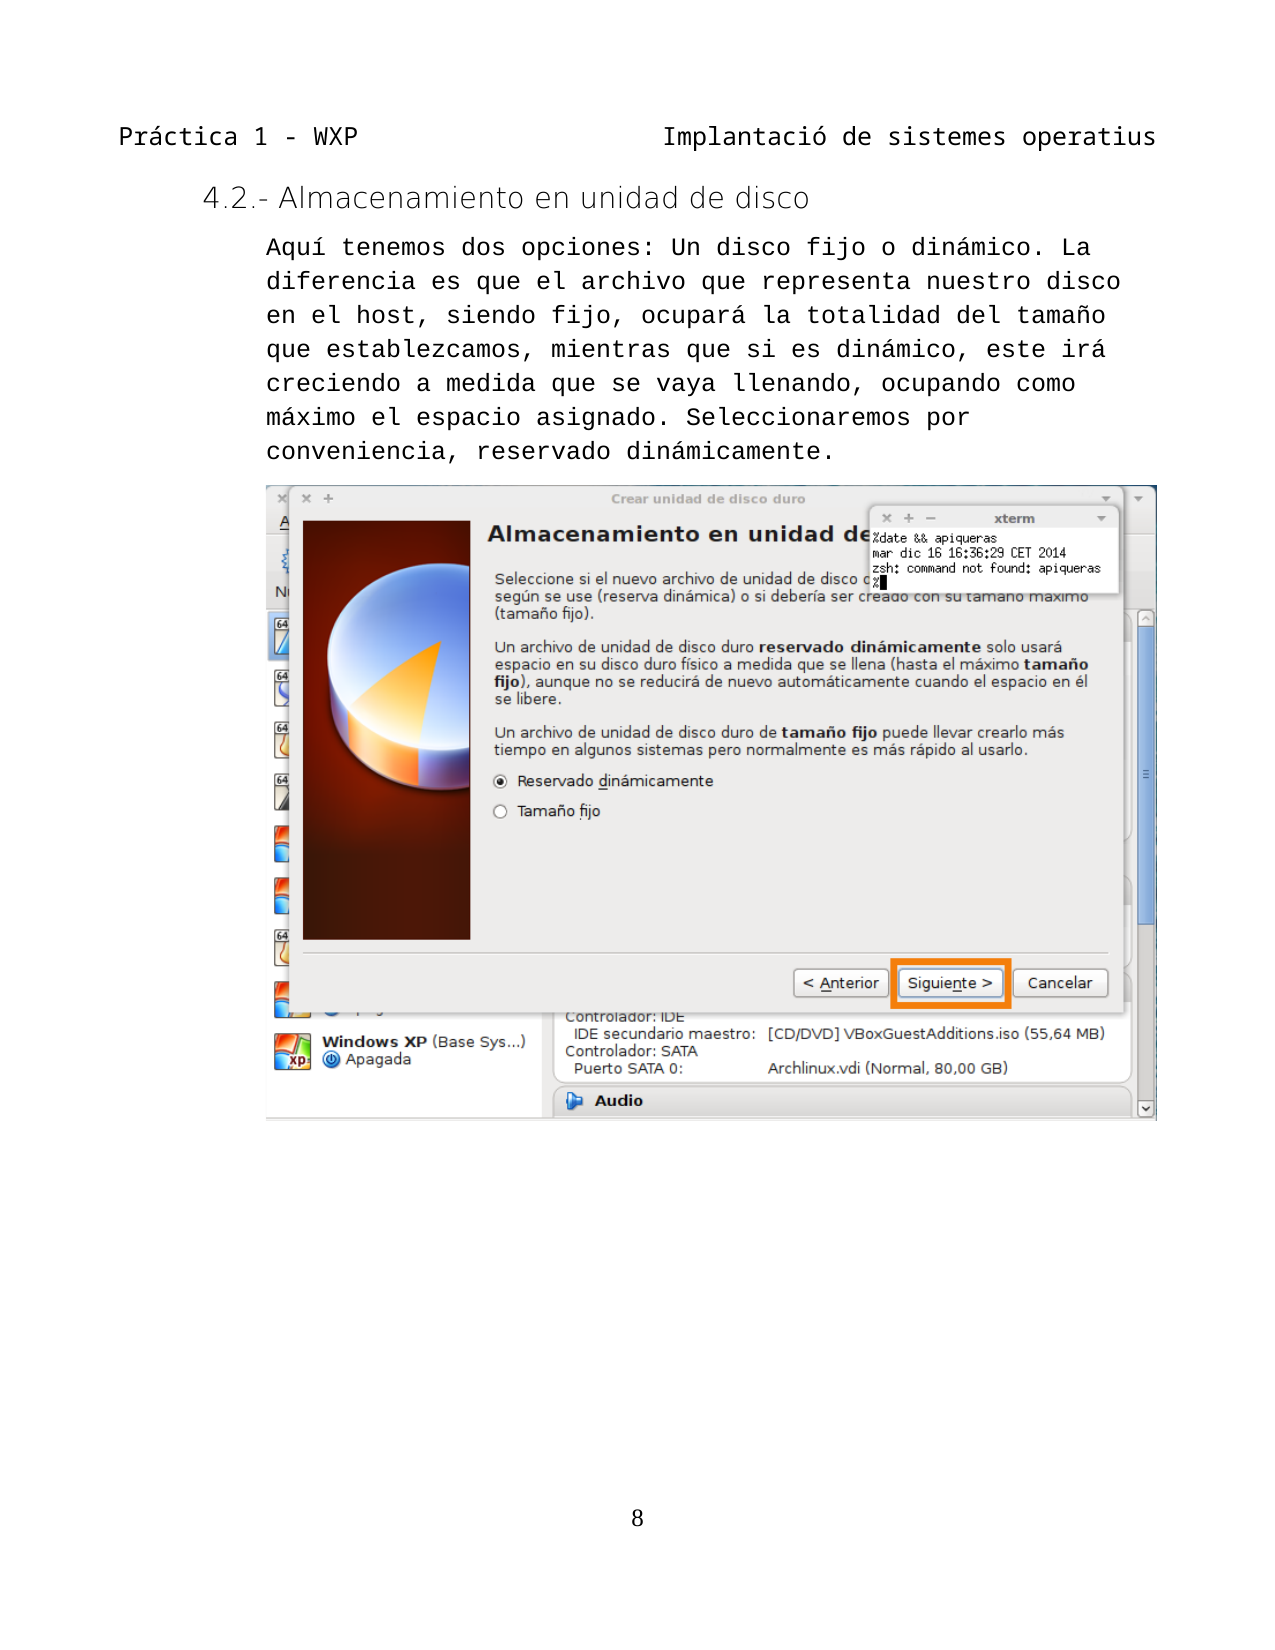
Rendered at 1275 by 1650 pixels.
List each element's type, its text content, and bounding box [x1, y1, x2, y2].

text Aquí tenemos dos opciones: Un disco fijo o dinámico. La diferencia es que el archivo que representa nuestro disco en el host, siendo fijo, ocupará la totalidad del tamaño que establezcamos, mientras que si es dinámico, este irá creciendo a medida que se vaya llenando, ocupando como máximo el espacio asignado. Seleccionaremos por conveniencia, reservado dinámicamente. [266, 235, 1157, 467]
list Almacenamiento en unidad de disco [193, 182, 1157, 216]
picture [265, 485, 1157, 1121]
